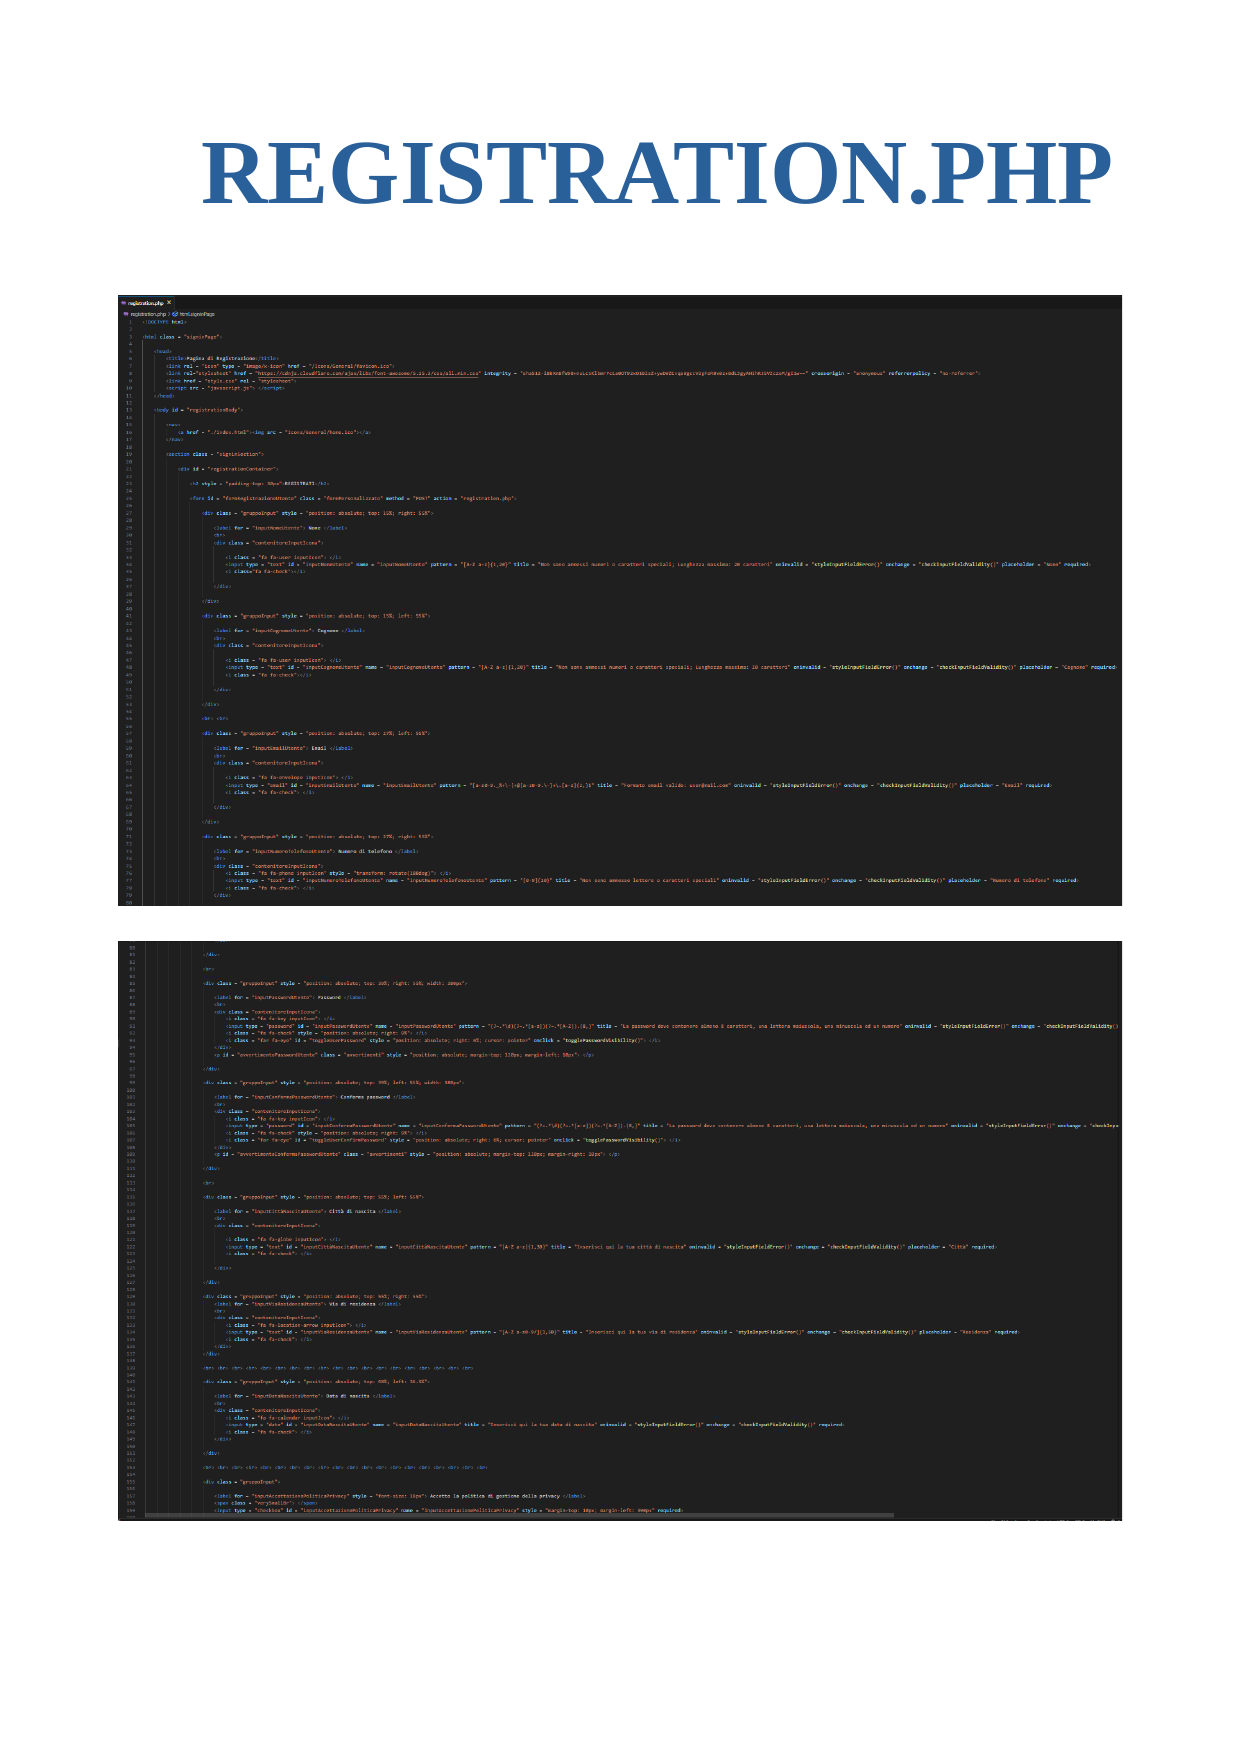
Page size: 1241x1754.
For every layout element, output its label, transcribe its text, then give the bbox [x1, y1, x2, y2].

picture [118, 295, 1123, 906]
picture [118, 941, 1123, 1521]
list REGISTRATION.PHP [156, 118, 1122, 223]
